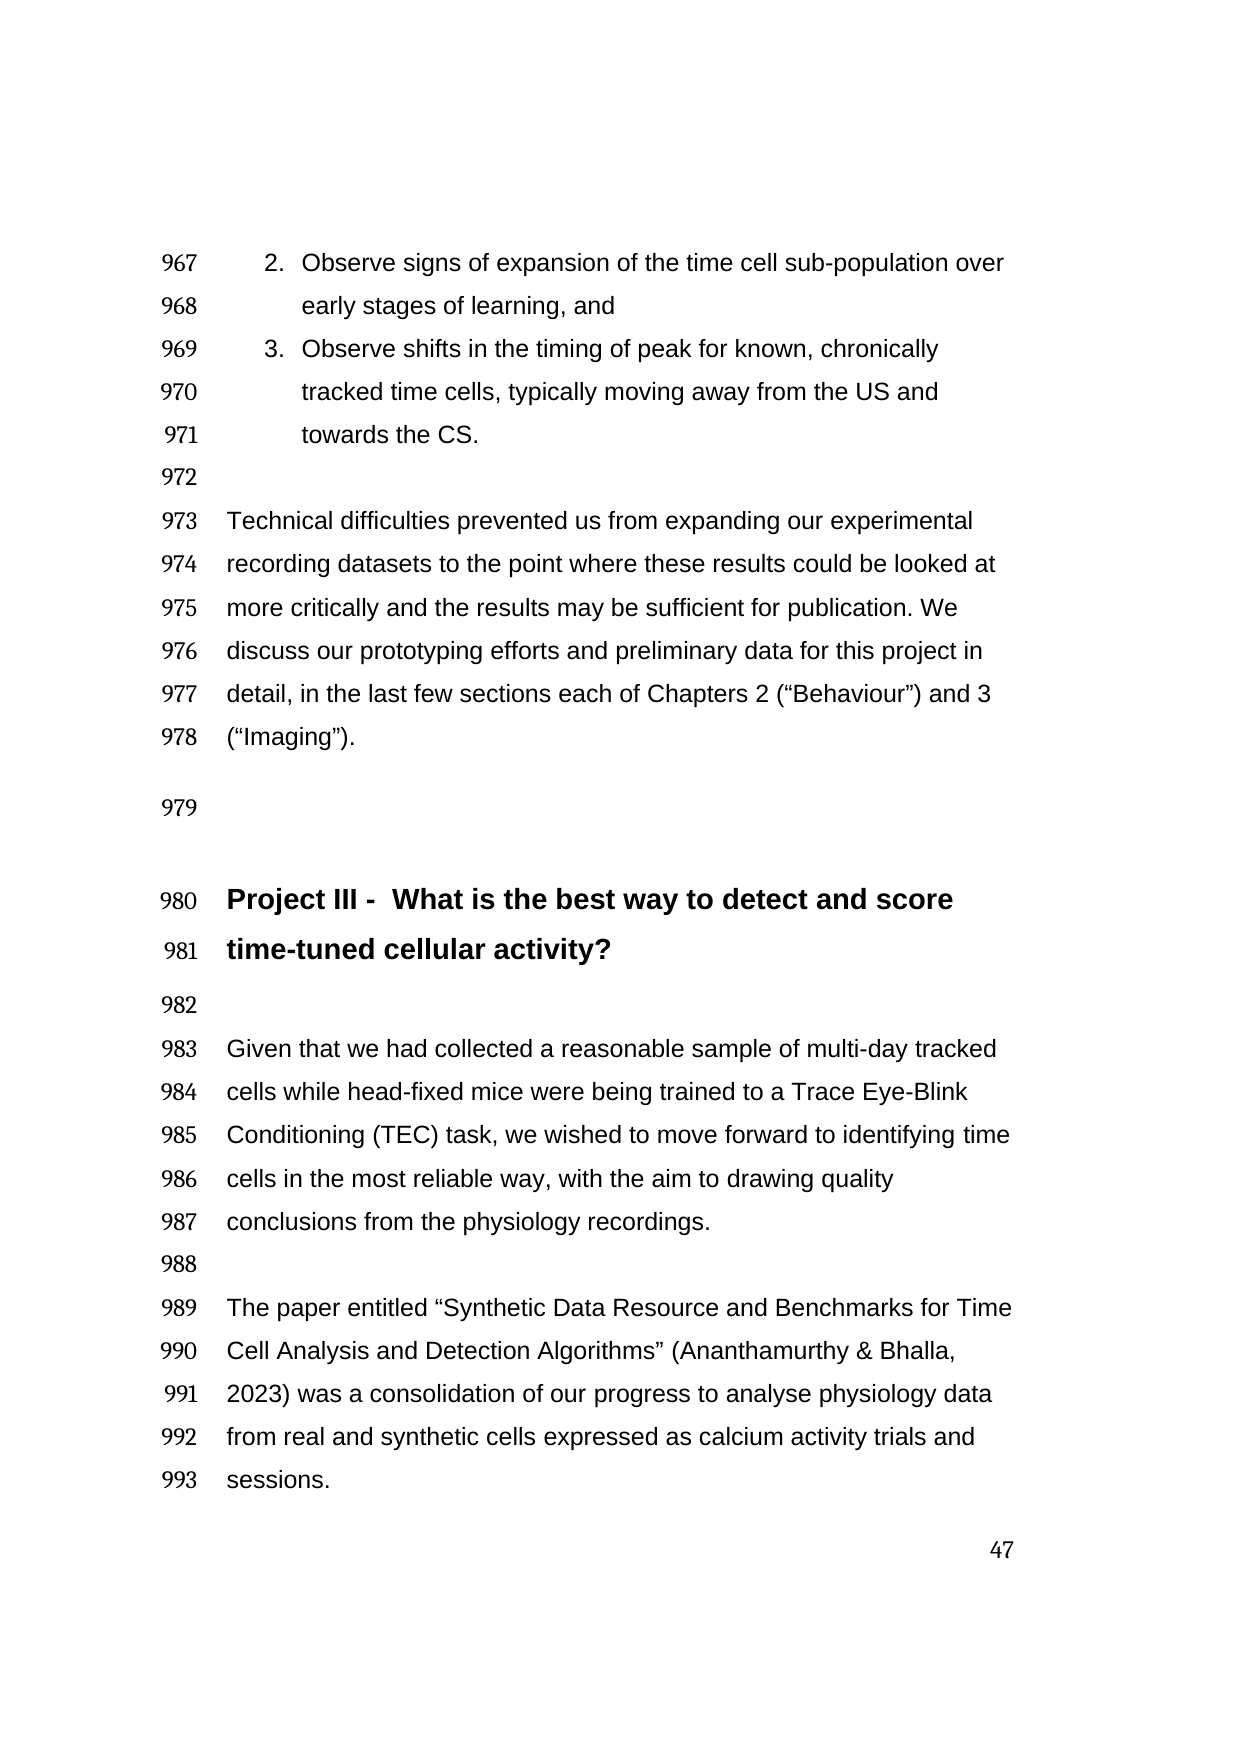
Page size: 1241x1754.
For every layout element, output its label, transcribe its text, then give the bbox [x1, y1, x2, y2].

text The paper entitled “Synthetic Data Resource and Benchmarks for Time Cell Analysis and Detection Algorithms” (Ananthamurthy & Bhalla, 2023)⁠ was a consolidation of our progress to analyse physiology data from real and synthetic cells expressed as calcium activity trials and sessions. [226, 1293, 1014, 1494]
list Observe signs of expansion of the time cell sub-population over early stages of learning, and [264, 248, 1014, 319]
subtitle Project III - What is the best way to detect and score time-tuned cellular activity? [226, 882, 1014, 966]
list Observe shifts in the timing of peak for known, chronically tracked time cells, typically moving away from the US and towards the CS. [264, 334, 1014, 449]
text Given that we had collected a reasonable sample of multi-day tracked cells while head-fixed mice were being trained to a Trace Eye-Blink Conditioning (TEC) task, we wished to move forward to identifying time cells in the most reliable way, with the aim to drawing quality conclusions from the physiology recordings. [226, 1034, 1014, 1235]
text Technical difficulties prevented us from expanding our experimental recording datasets to the point where these results could be looked at more critically and the results may be sufficient for publication. We discuss our prototyping efforts and preliminary data for this project in detail, in the last few sections each of Chapters 2 (“Behaviour”) and 3 (“Imaging”). [226, 506, 1014, 751]
